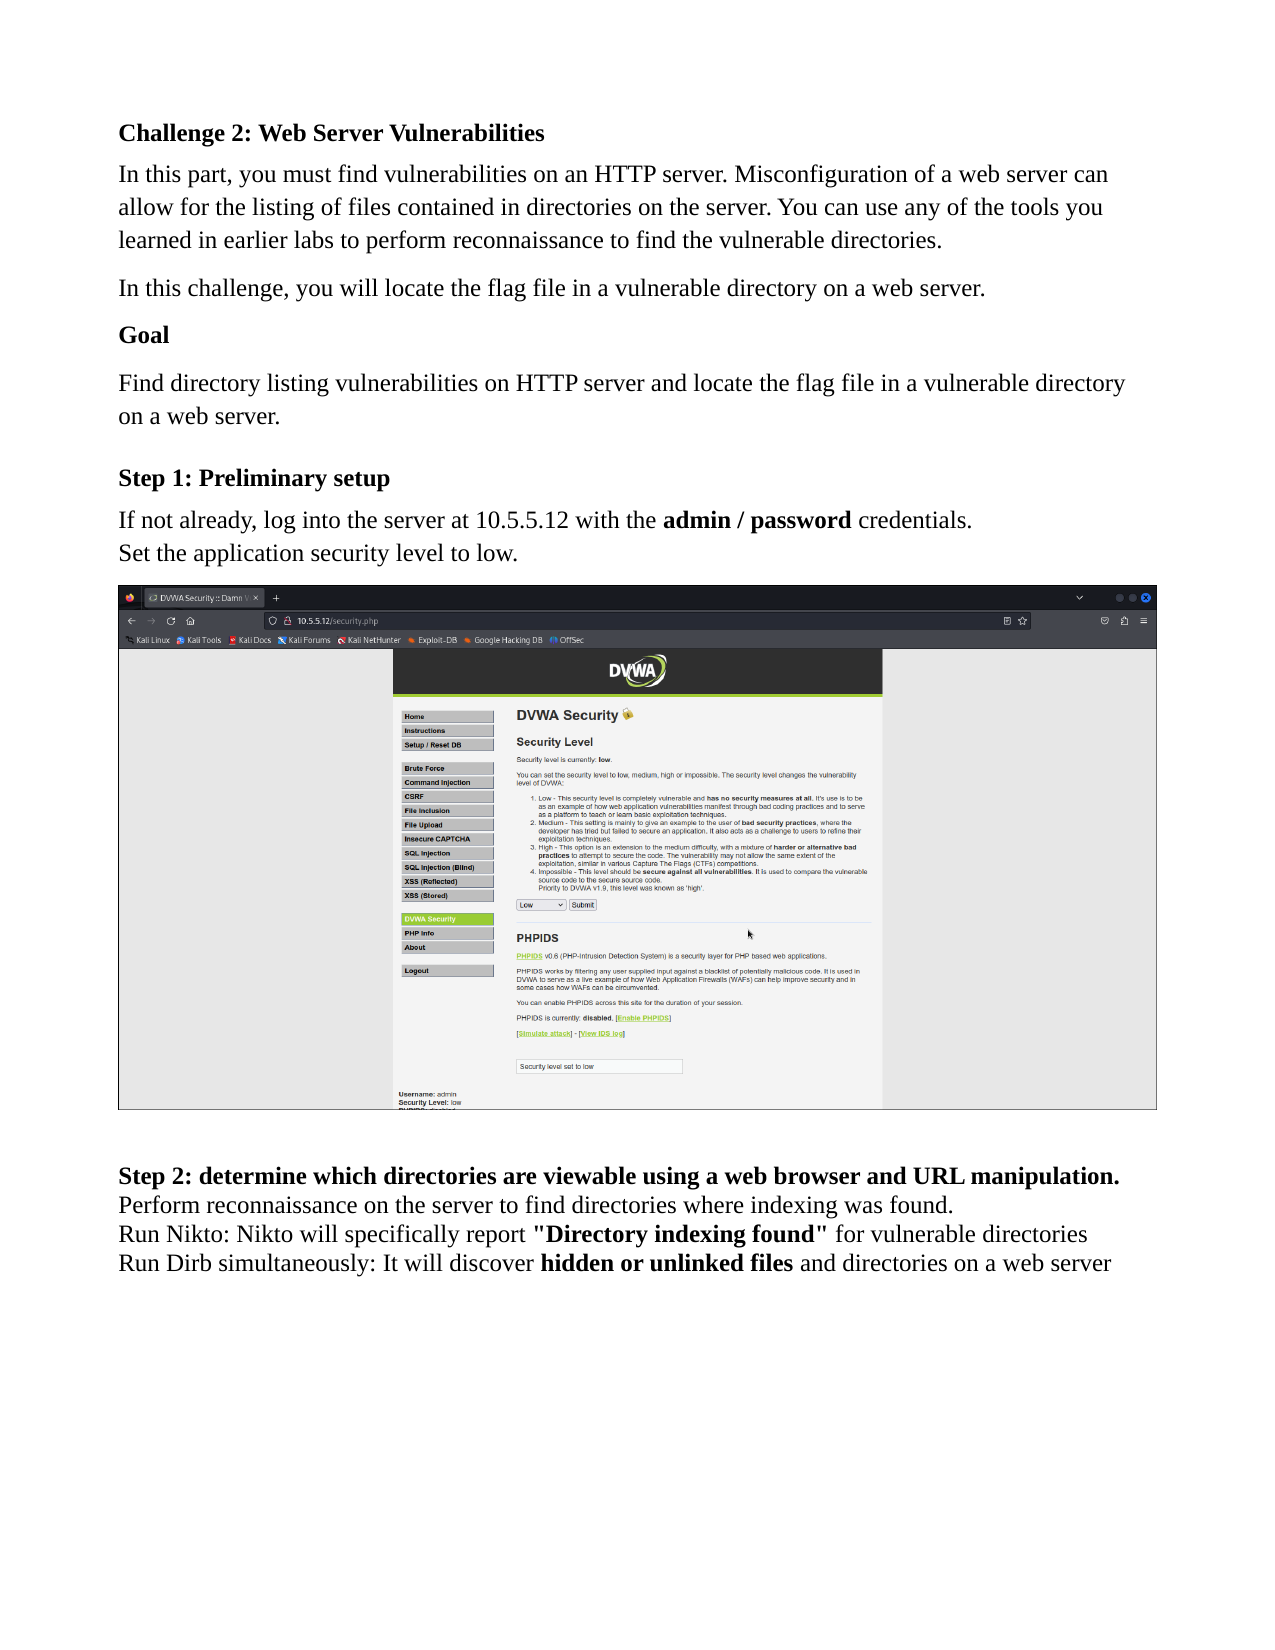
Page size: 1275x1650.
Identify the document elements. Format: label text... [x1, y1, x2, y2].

picture [118, 585, 1157, 1110]
text If not already, log into the server at 10.5.5.12 with the admin / password credentials. [118, 505, 1157, 533]
text Perform reconnaissance on the server to find directories where indexing was found. [118, 1190, 1157, 1219]
text Find directory listing vulnerabilities on HTTP server and locate the flag file in a vulnerable directory on a web server. [118, 368, 1157, 430]
text Set the application security level to low. [118, 538, 1157, 566]
subtitle Challenge 2: Web Server Vulnerabilities [118, 118, 1157, 147]
subtitle Step 1: Preliminary setup [118, 463, 1157, 492]
text In this part, you must find vulnerabilities on an HTTP server. Misconfiguration of a web server can allow for the listing of files contained in directories on the server. You can use any of the tools you learned in earlier labs to perform reconnaissance to find the vulnerable directories. [118, 159, 1157, 254]
text Run Dirb simultaneously: It will discover hidden or unlinked files and directories on a web server [118, 1248, 1157, 1276]
text Run Nikto: Nikto will specifically report "Directory indexing found" for vulnerable directories [118, 1219, 1157, 1248]
text Goal [118, 321, 1157, 349]
text In this challenge, you will locate the flag file in a vulnerable directory on a web server. [118, 273, 1157, 302]
text Step 2: determine which directories are viewable using a web browser and URL manipulation. [118, 1161, 1157, 1190]
